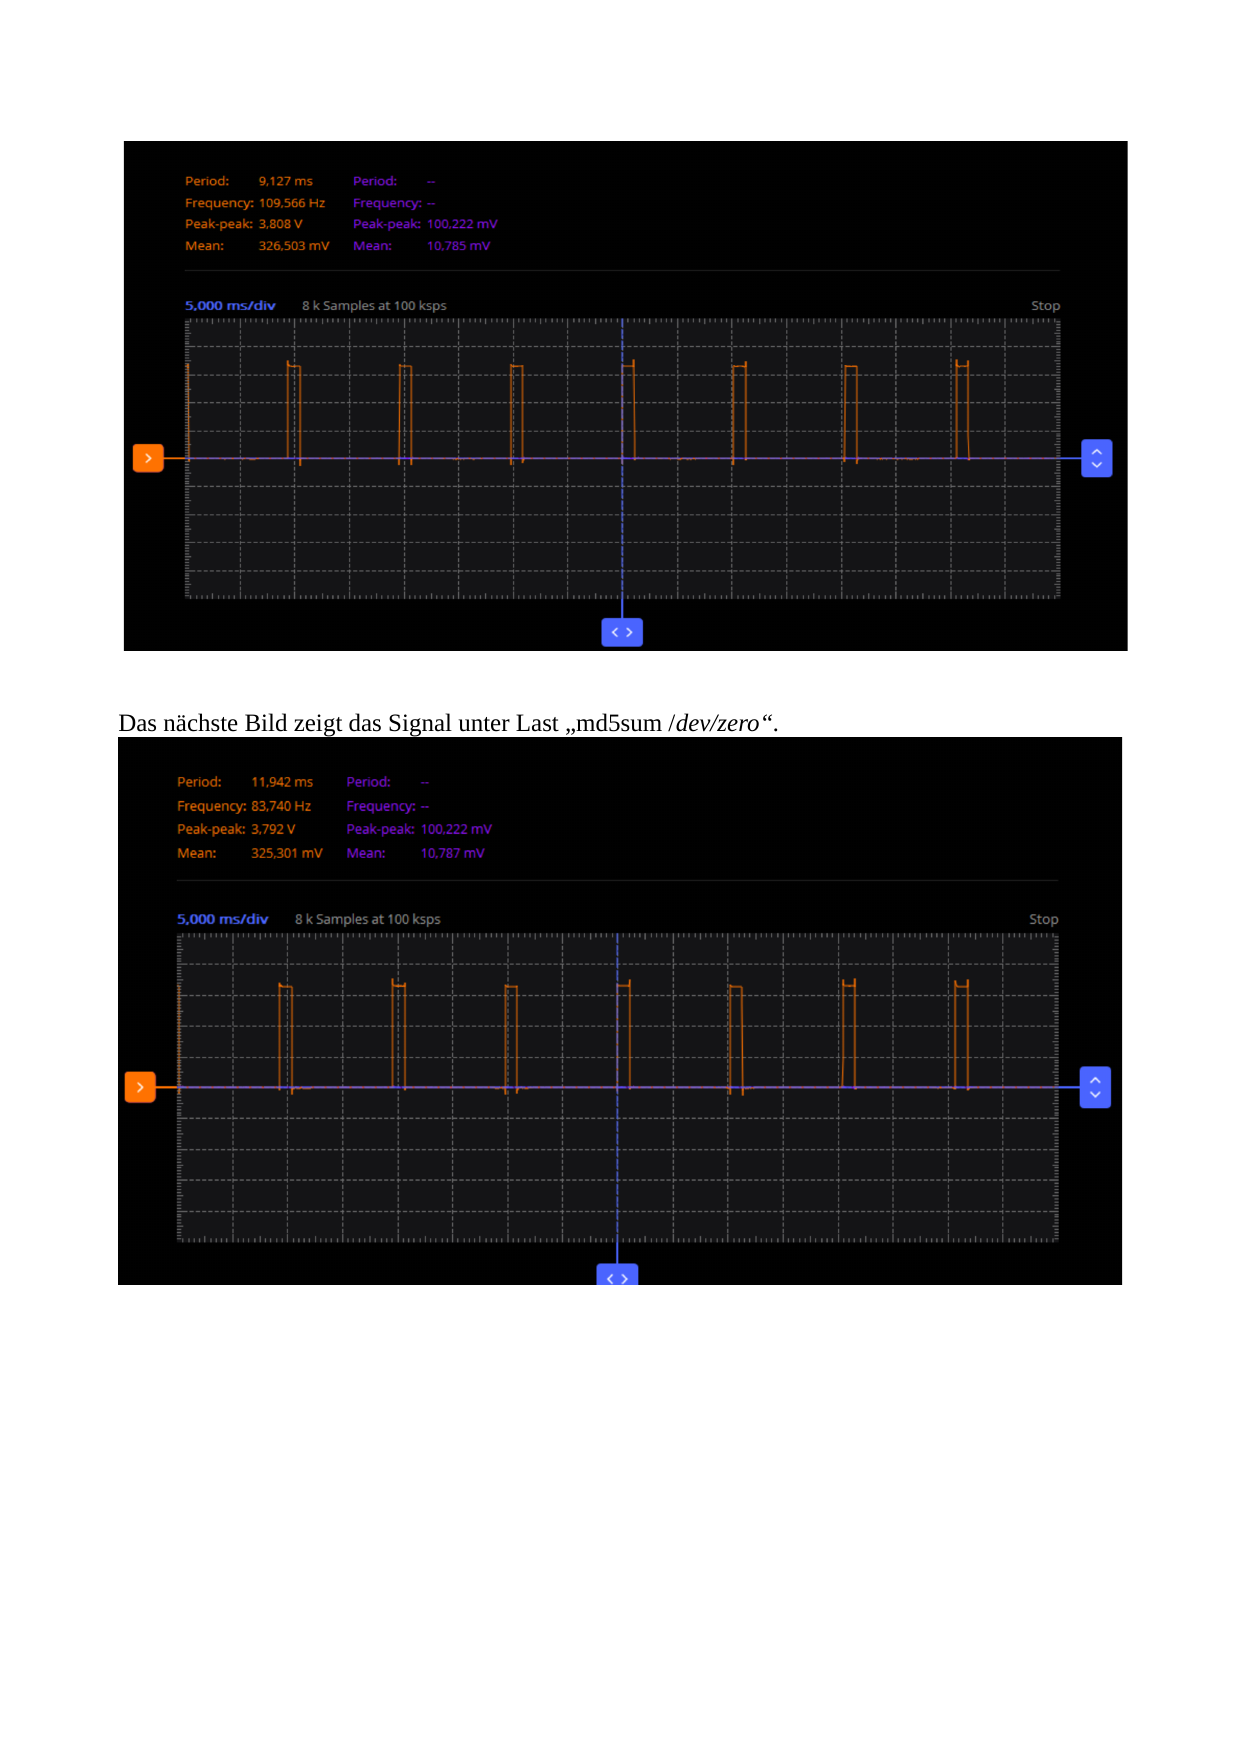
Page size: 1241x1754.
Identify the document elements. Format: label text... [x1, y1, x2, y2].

picture [118, 737, 1123, 1285]
text Das nächste Bild zeigt das Signal unter Last „md5sum /dev/zero“. [118, 708, 1122, 737]
picture [123, 141, 1128, 651]
